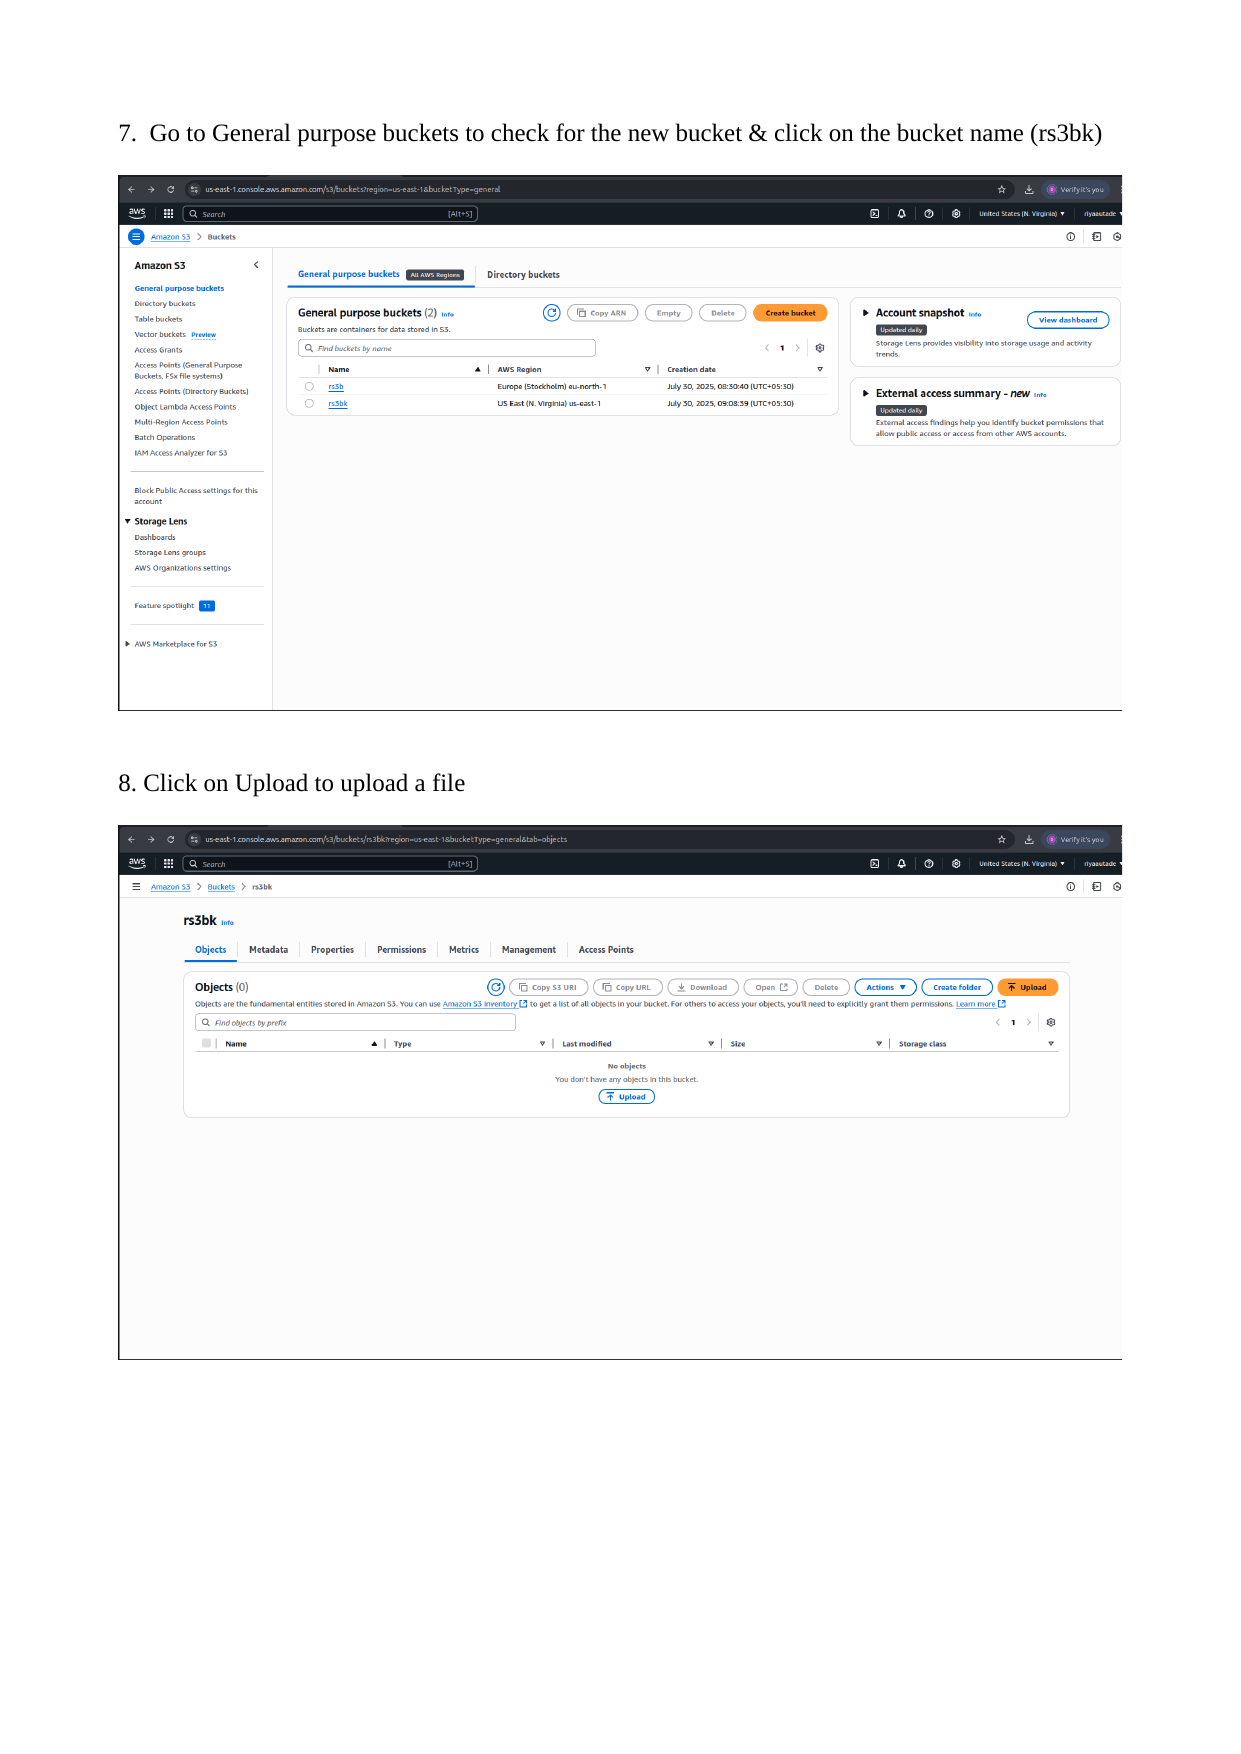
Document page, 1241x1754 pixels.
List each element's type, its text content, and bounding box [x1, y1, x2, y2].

text 7. Go to General purpose buckets to check for the new bucket & click on the bucket name (rs3bk) [118, 118, 1122, 147]
picture [118, 825, 1123, 1360]
picture [118, 175, 1123, 711]
text 8. Click on Upload to upload a file [118, 711, 1122, 797]
